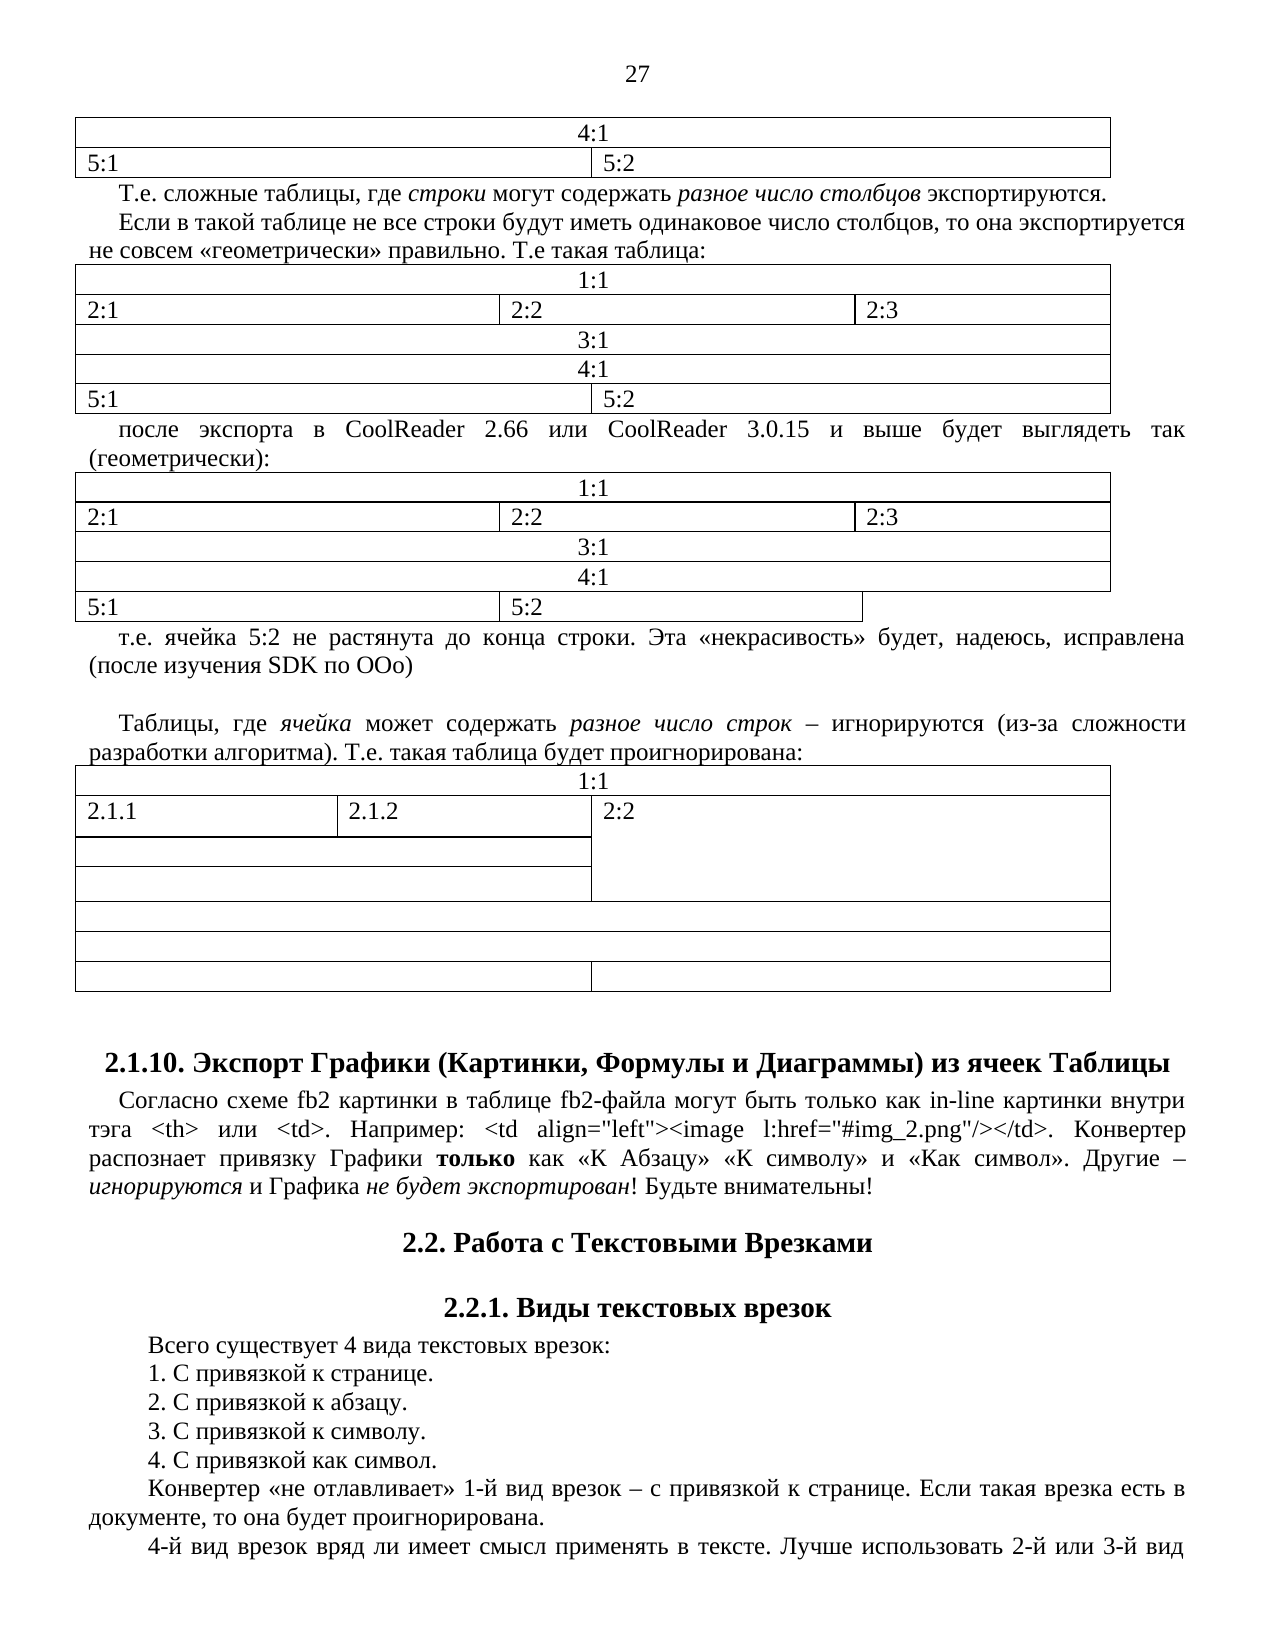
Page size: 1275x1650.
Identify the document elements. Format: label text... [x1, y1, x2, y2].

table_cell 5:1 [76, 592, 499, 621]
table_cell 2:2 [592, 796, 1110, 901]
table_cell 5:1 [76, 148, 591, 177]
table_cell 5:2 [592, 384, 1110, 413]
table_cell 2:2 [500, 503, 854, 531]
table_cell [76, 962, 591, 991]
table_cell 3:1 [76, 532, 1110, 561]
text Т.е. сложные таблицы, где строки могут содержать разное число столбцов экспортируются. [89, 178, 1186, 207]
table_header 1:1 [76, 766, 1110, 795]
table_cell 2:1 [76, 295, 499, 324]
table_cell 4:1 [76, 118, 1110, 147]
table_cell 2:1 [76, 503, 499, 531]
text 4-й вид врезок вряд ли имеет смысл применять в тексте. Лучше использовать 2-й или 3-й вид [89, 1531, 1186, 1560]
table_cell [76, 838, 591, 866]
table_header 1:1 [76, 265, 1110, 294]
table_cell 4:1 [76, 562, 1110, 591]
text Согласно схеме fb2 картинки в таблице fb2-файла могут быть только как in-line картинки внутри тэга <th> или <td>. Например: <td align="left"><image l:href="#img_2.png"/></td>. Конвертер распознает привязку Графики только как «К Абзацу» «К символу» и «Как символ». Другие – игнорируются и Графика не будет экспортирован! Будьте внимательны! [89, 1085, 1186, 1200]
text 3. С привязкой к символу. [89, 1416, 1186, 1445]
text 4. С привязкой как символ. [89, 1445, 1186, 1473]
text Таблицы, где ячейка может содержать разное число строк – игнорируются (из-за сложности разработки алгоритма). Т.е. такая таблица будет проигнорирована: [89, 708, 1186, 765]
table_cell [863, 592, 1111, 621]
subtitle 2.2.1. Виды текстовых врезок [89, 1290, 1186, 1323]
table_header 1:1 [76, 473, 1110, 501]
table_cell 2:3 [856, 295, 1110, 324]
subtitle 2.2. Работа с Текстовыми Врезками [89, 1225, 1186, 1259]
table_cell 2.1.2 [338, 796, 591, 836]
text Всего существует 4 вида текстовых врезок: [89, 1330, 1186, 1358]
table_cell [76, 932, 1110, 961]
table_cell 5:2 [592, 148, 1110, 177]
text т.е. ячейка 5:2 не растянута до конца строки. Эта «некрасивость» будет, надеюсь, исправлена (после изучения SDK по OOo) [89, 622, 1186, 679]
subtitle 2.1.10. Экспорт Графики (Картинки, Формулы и Диаграммы) из ячеек Таблицы [89, 1045, 1186, 1079]
text после экспорта в CoolReader 2.66 или CoolReader 3.0.15 и выше будет выглядеть так (геометрически): [89, 414, 1186, 472]
text Если в такой таблице не все строки будут иметь одинаковое число столбцов, то она экспортируется не совсем «геометрически» правильно. Т.е такая таблица: [89, 207, 1186, 264]
table_cell [76, 867, 591, 901]
table_cell 2.1.1 [76, 796, 337, 836]
table_cell 2:3 [856, 503, 1110, 531]
table_cell 3:1 [76, 325, 1110, 353]
table_cell 5:2 [500, 592, 862, 621]
table_cell [592, 962, 1110, 991]
table_cell [76, 902, 1110, 931]
text 2. С привязкой к абзацу. [89, 1387, 1186, 1416]
table_cell 4:1 [76, 355, 1110, 383]
table_cell 2:2 [500, 295, 854, 324]
table_cell 5:1 [76, 384, 591, 413]
text Конвертер «не отлавливает» 1-й вид врезок – с привязкой к странице. Если такая врезка есть в документе, то она будет проигнорирована. [89, 1473, 1186, 1531]
text 1. С привязкой к странице. [89, 1358, 1186, 1387]
